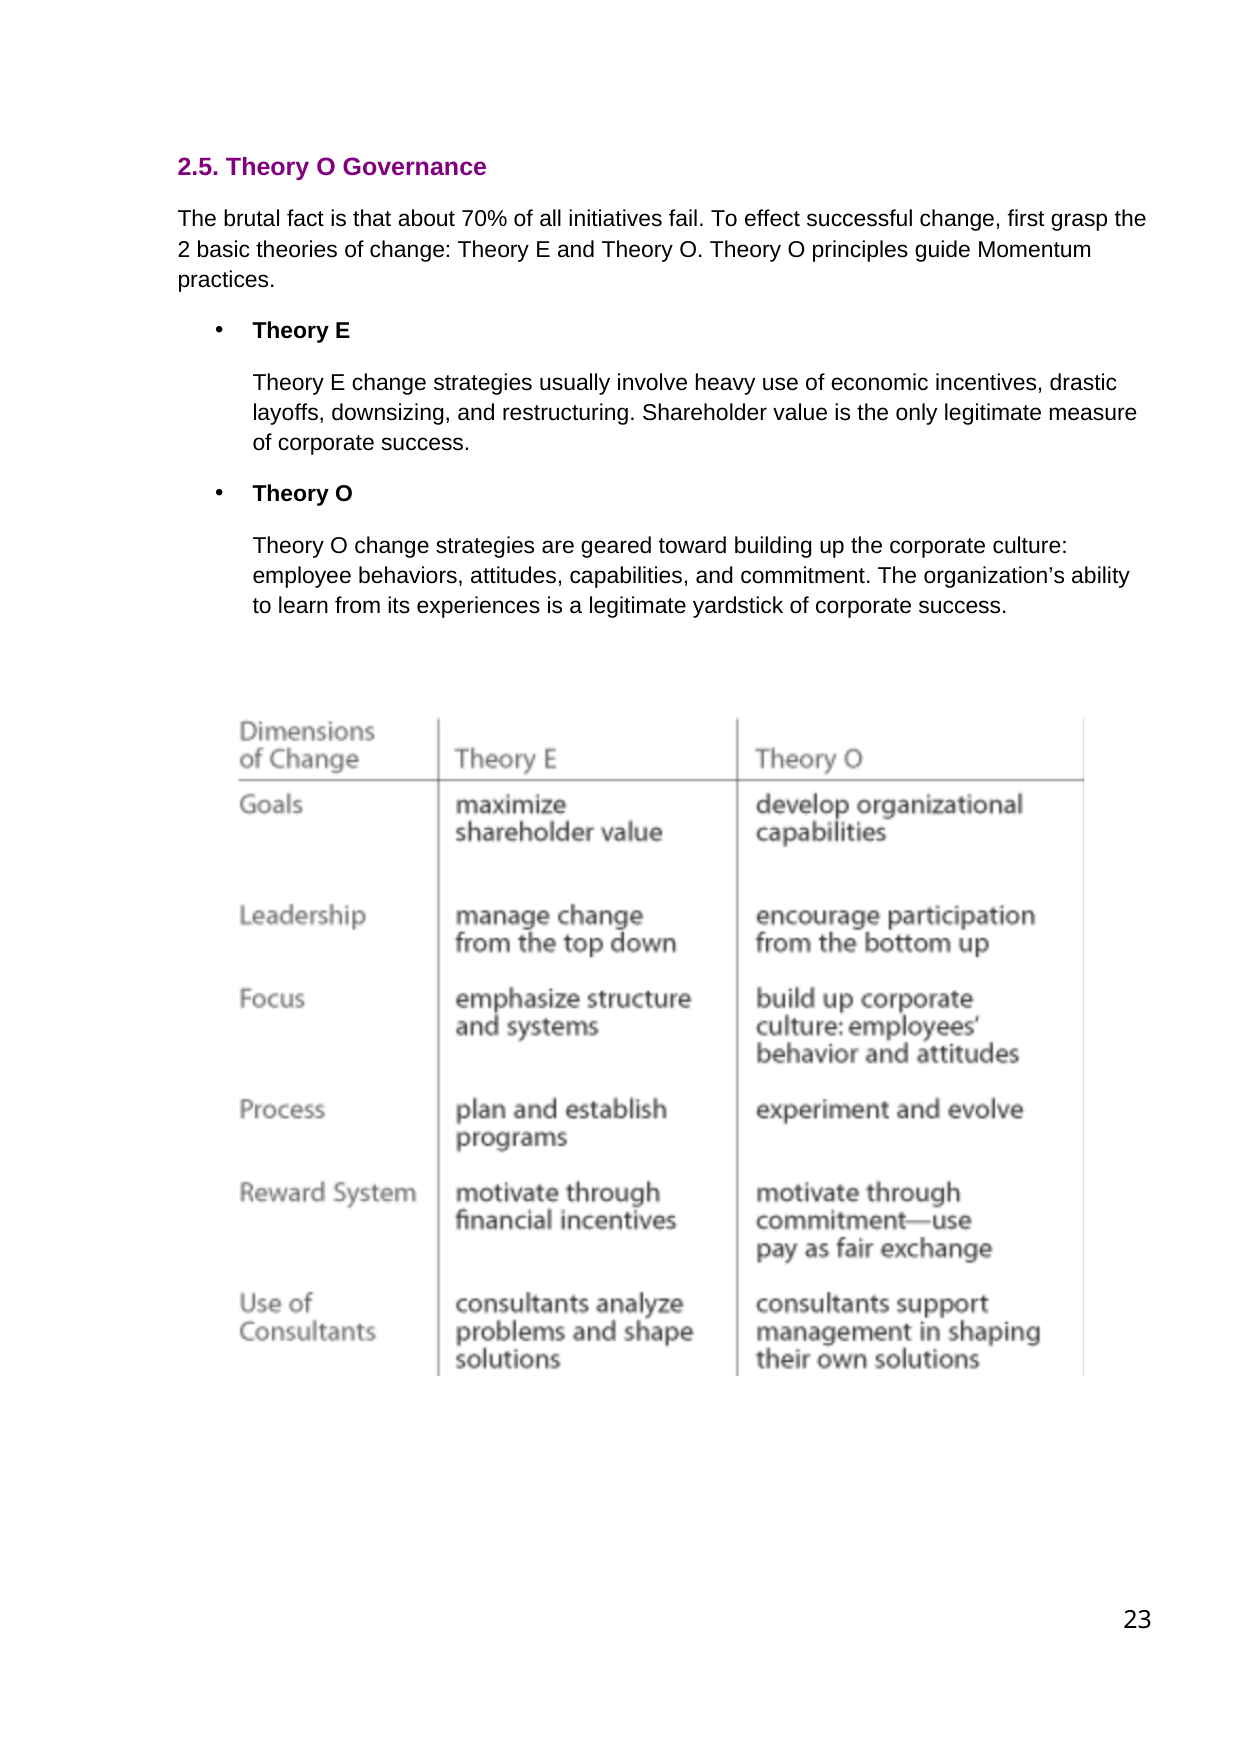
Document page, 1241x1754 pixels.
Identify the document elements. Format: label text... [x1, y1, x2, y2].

list Theory E change strategies usually involve heavy use of economic incentives, drastic layoffs, downsizing, and restructuring. Shareholder value is the only legitimate measure of corporate success. [215, 368, 1152, 455]
subtitle 2.5. Theory O Governance [177, 151, 1152, 180]
list Theory O [215, 480, 1152, 507]
picture [235, 708, 1085, 1376]
list Theory E [215, 317, 1152, 344]
list Theory O change strategies are geared toward building up the corporate culture: employee behaviors, attitudes, capabilities, and commitment. The organization’s ability to learn from its experiences is a legitimate yardstick of corporate success. [215, 532, 1152, 618]
text The brutal fact is that about 70% of all initiatives fail. To effect successful change, first grasp the 2 basic theories of change: Theory E and Theory O. Theory O principles guide Momentum practices. [177, 205, 1152, 292]
